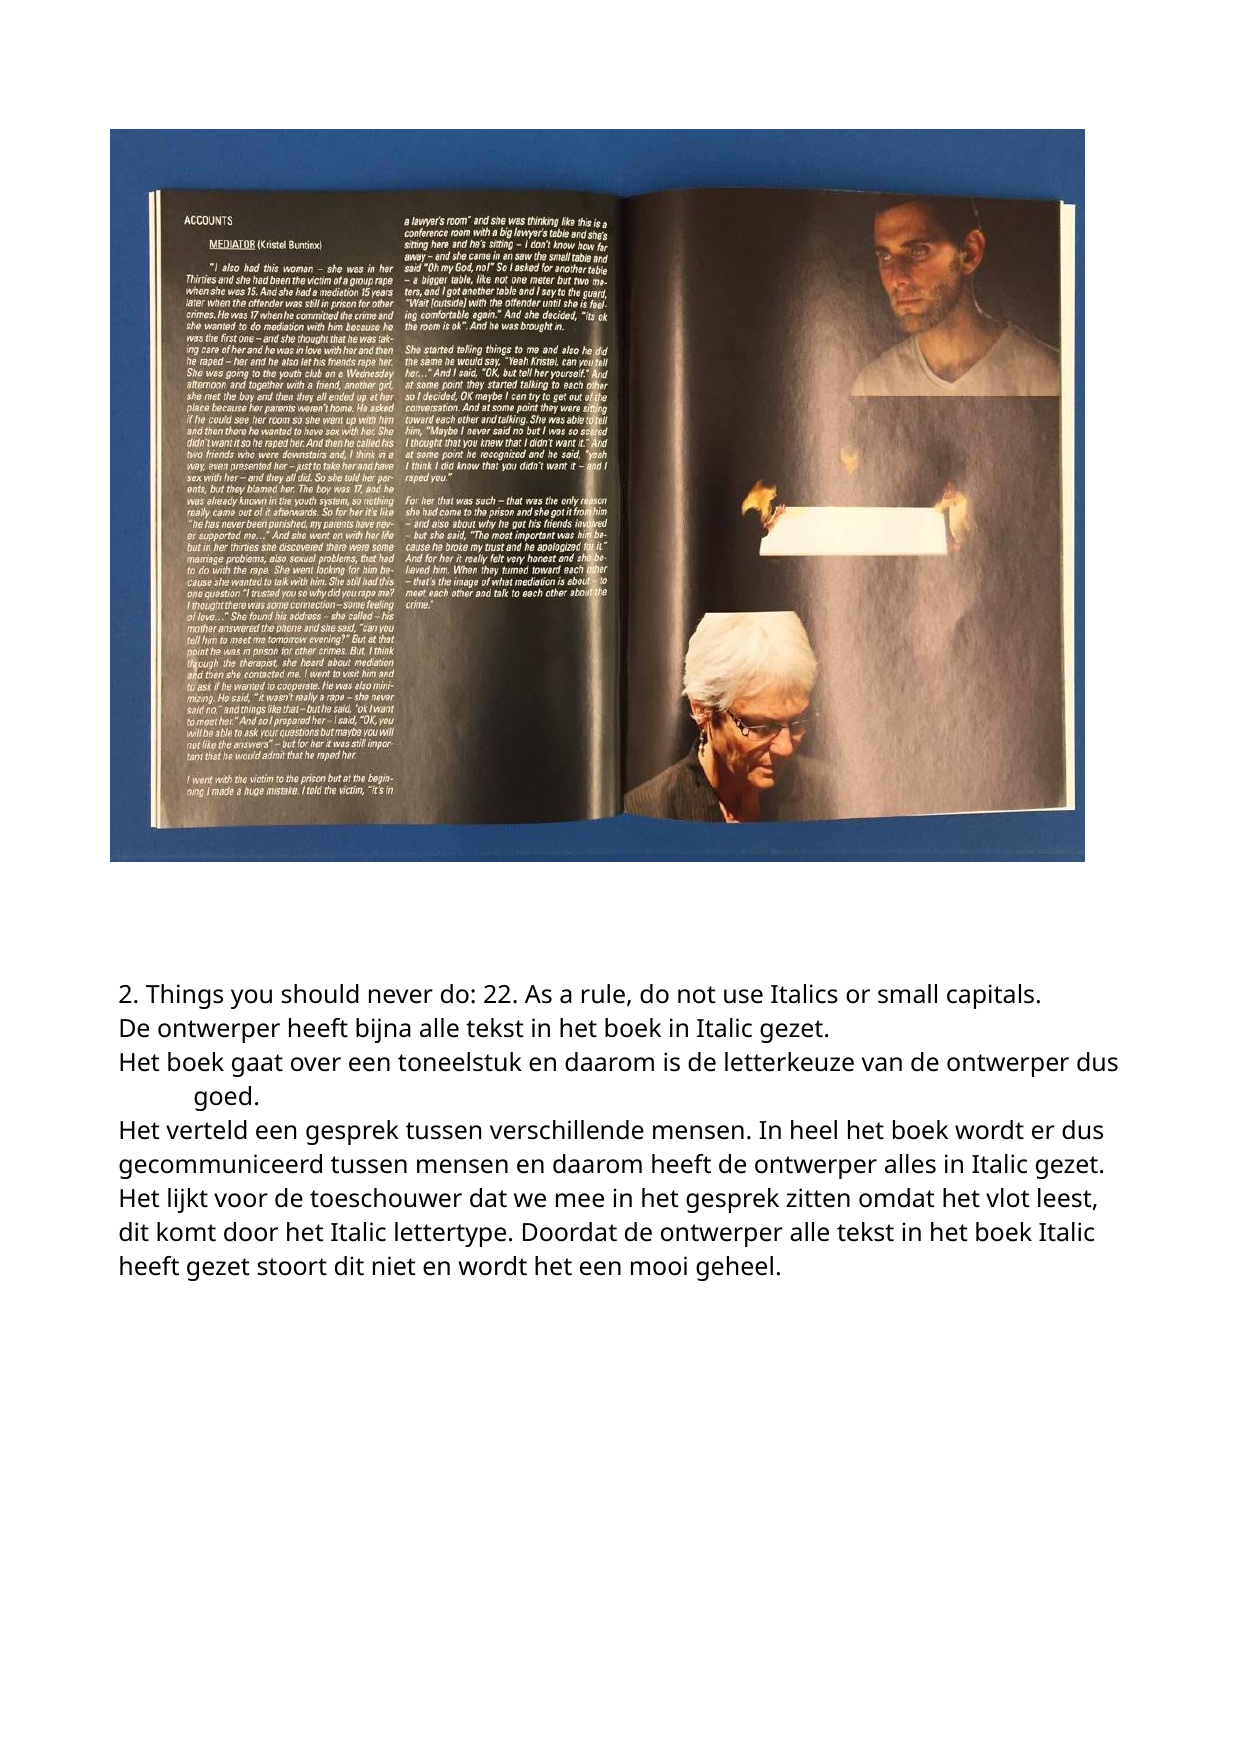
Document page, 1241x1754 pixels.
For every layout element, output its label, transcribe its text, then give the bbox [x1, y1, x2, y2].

picture [110, 129, 1085, 862]
text De ontwerper heeft bijna alle tekst in het boek in Italic gezet. [118, 1011, 1122, 1044]
text gecommuniceerd tussen mensen en daarom heeft de ontwerper alles in Italic gezet. Het lijkt voor de toeschouwer dat we mee in het gesprek zitten omdat het vlot leest, dit komt door het Italic lettertype. Doordat de ontwerper alle tekst in het boek Italic heeft gezet stoort dit niet en wordt het een mooi geheel. [118, 1147, 1122, 1283]
text 2. Things you should never do: 22. As a rule, do not use Italics or small capitals. [118, 976, 1122, 1011]
text Het boek gaat over een toneelstuk en daarom is de letterkeuze van de ontwerper dus goed. [118, 1044, 1122, 1113]
text Het verteld een gesprek tussen verschillende mensen. In heel het boek wordt er dus [118, 1113, 1122, 1147]
